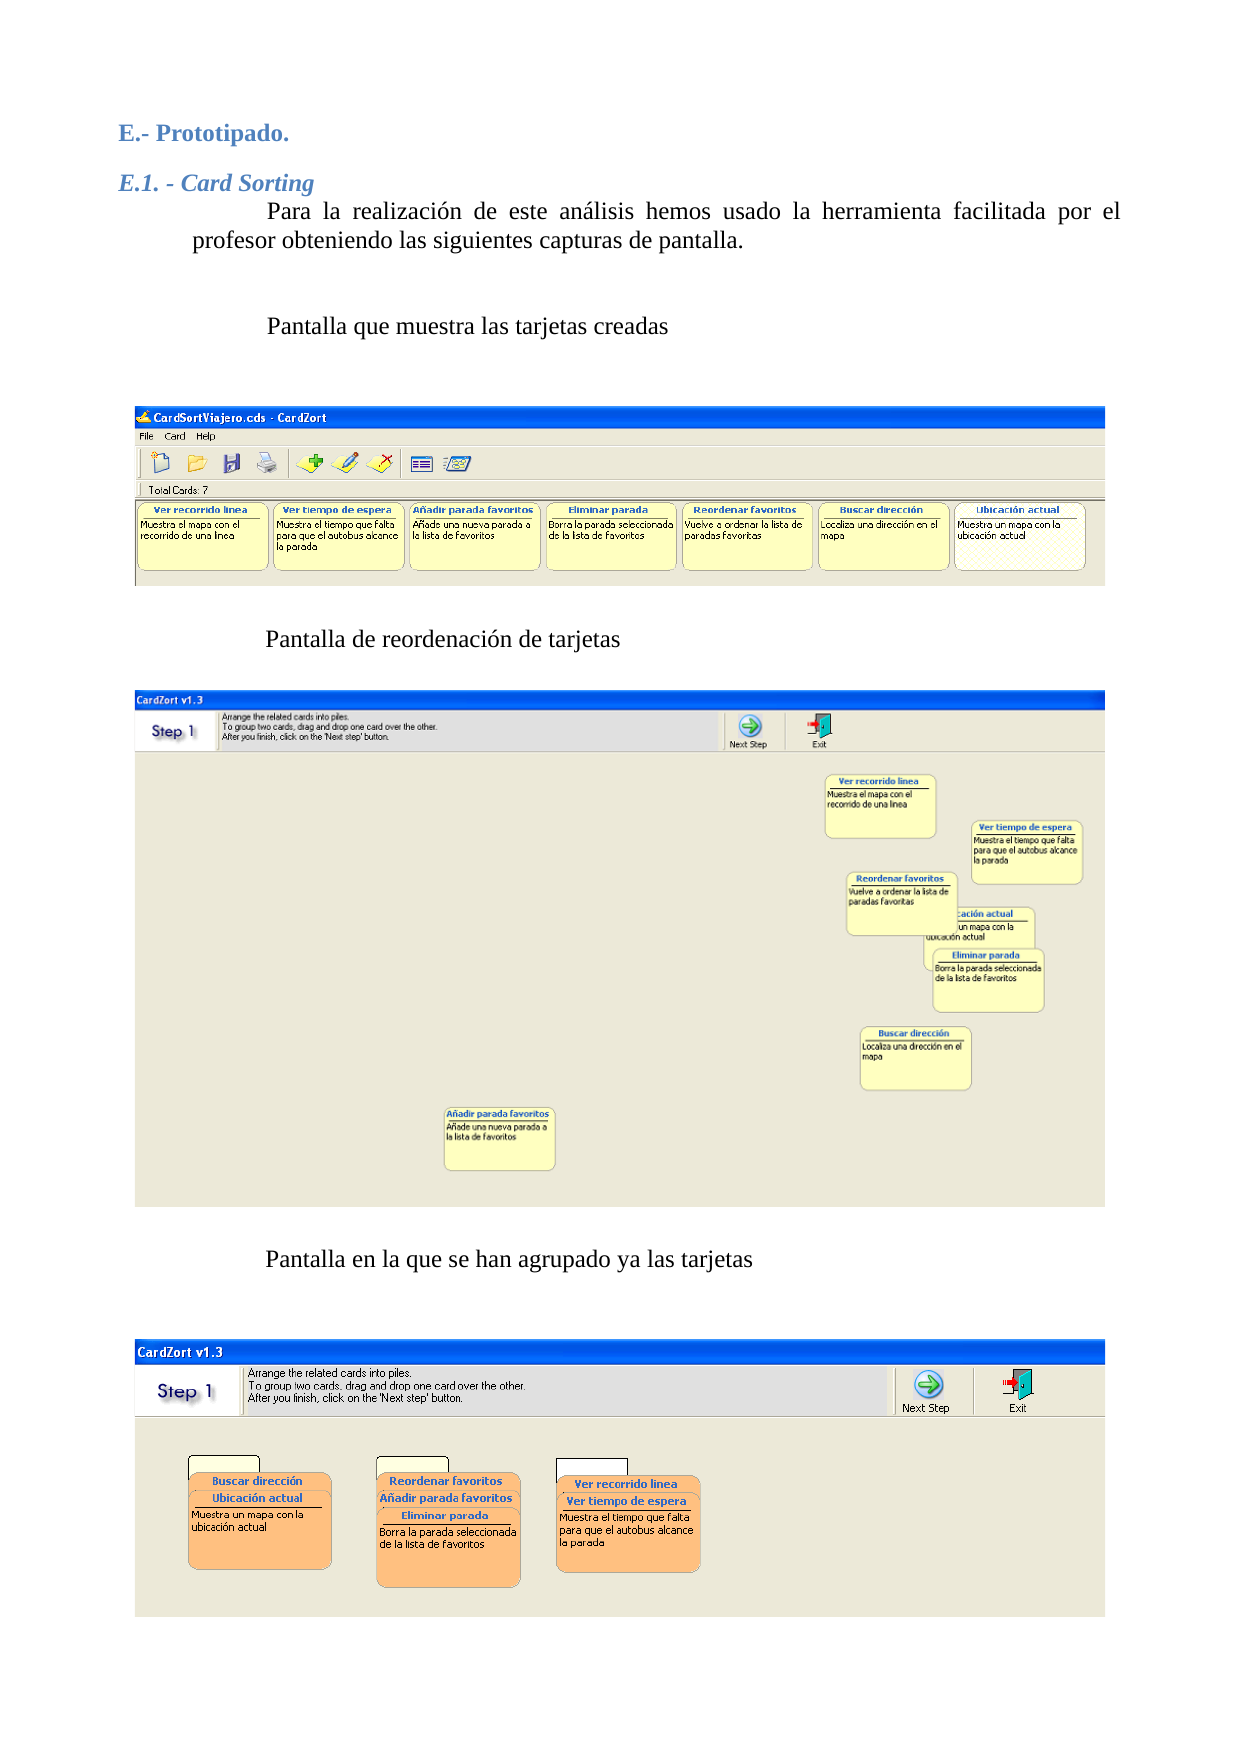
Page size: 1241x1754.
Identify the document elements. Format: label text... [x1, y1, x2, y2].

subtitle E.- Prototipado. [118, 118, 1122, 147]
text Pantalla de reordenación de tarjetas [118, 624, 1122, 653]
text Pantalla en la que se han agrupado ya las tarjetas [118, 1244, 1122, 1273]
picture [134, 690, 1105, 1207]
picture [134, 406, 1106, 586]
subtitle E.1. - Card Sorting [118, 168, 1122, 196]
picture [134, 1339, 1106, 1617]
text Para la realización de este análisis hemos usado la herramienta facilitada por el profesor obteniendo las siguientes capturas de pantalla. [192, 196, 1122, 254]
text Pantalla que muestra las tarjetas creadas [192, 311, 1122, 340]
